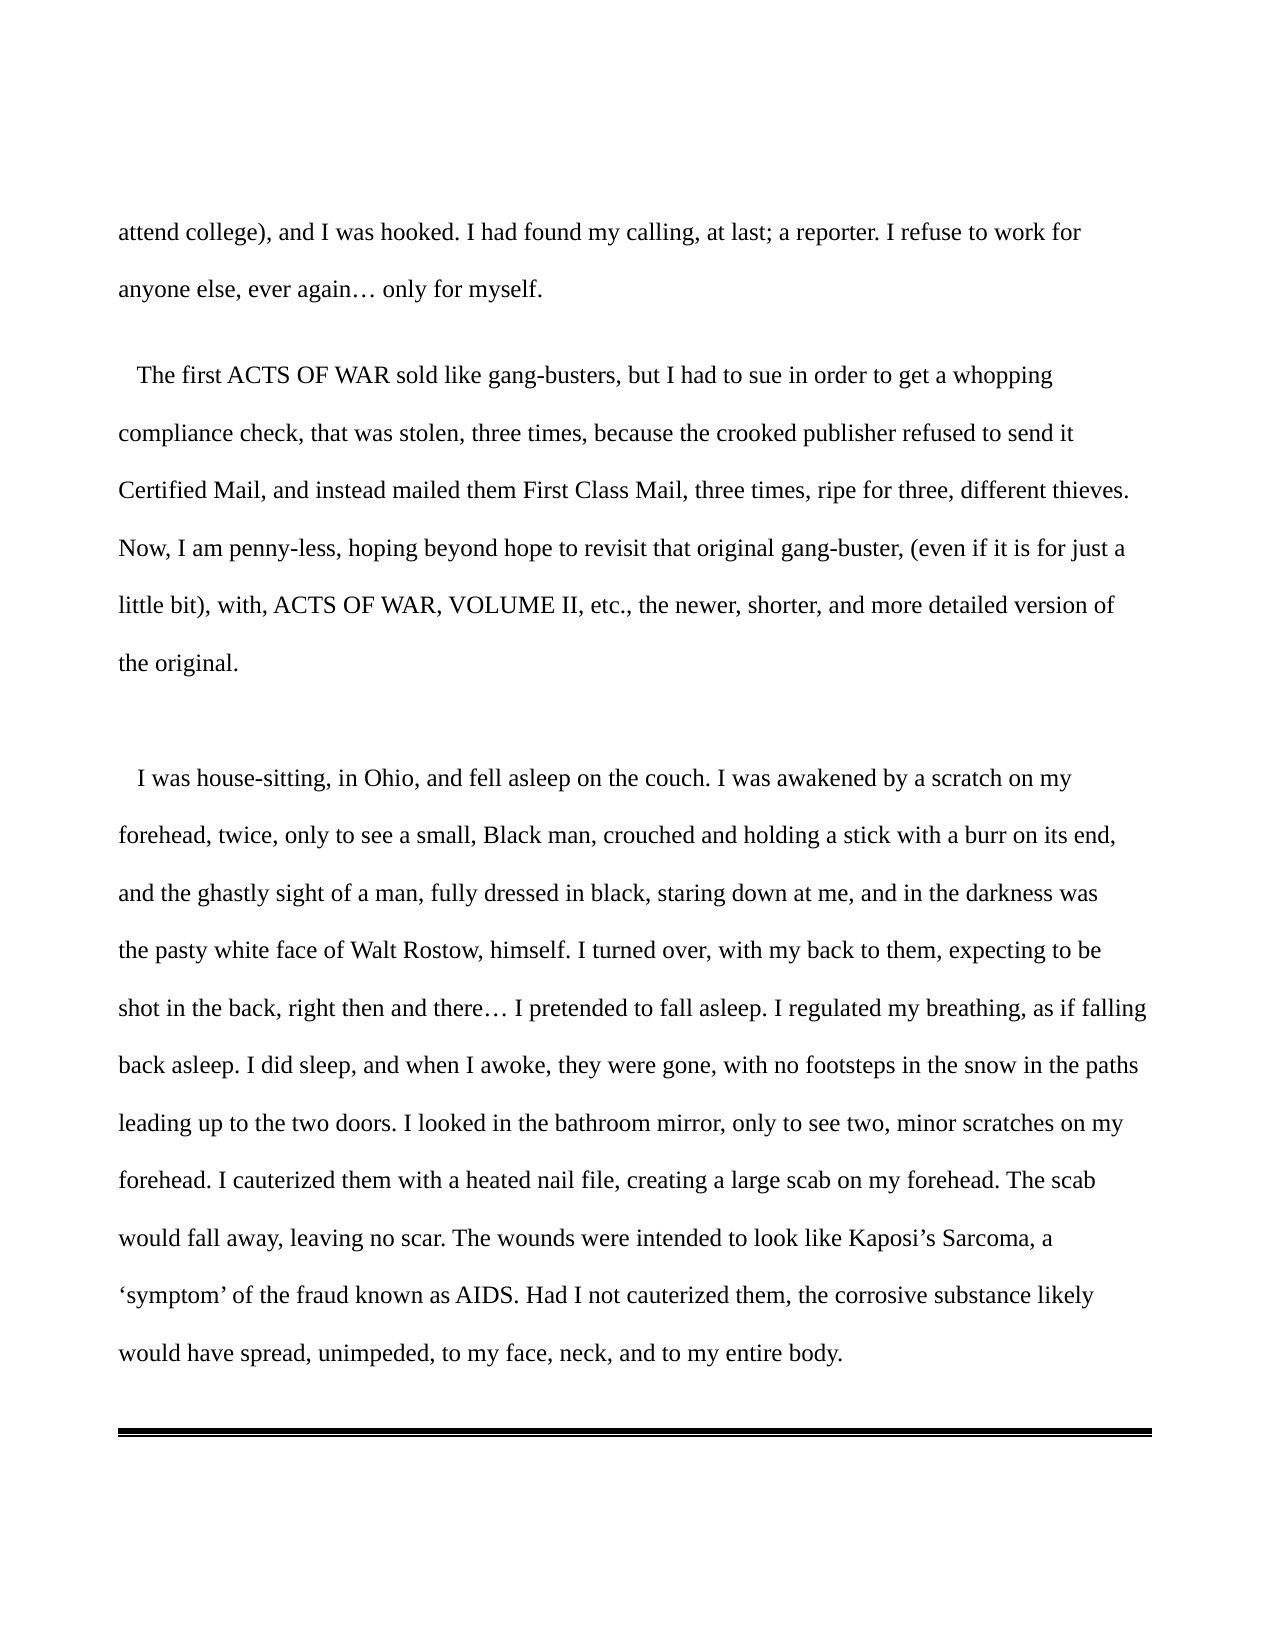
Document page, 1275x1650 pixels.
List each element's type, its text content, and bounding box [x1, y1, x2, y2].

text ‘symptom’ of the fraud known as AIDS. Had I not cauterized them, the corrosive substance likely [118, 1280, 1152, 1309]
text the pasty white face of Walt Rostow, himself. I turned over, with my back to them, expecting to be [118, 935, 1152, 964]
text would fall away, leaving no scar. The wounds were intended to look like Kaposi’s Sarcoma, a [118, 1223, 1152, 1252]
text little bit), with, ACTS OF WAR, VOLUME II, etc., the newer, shorter, and more detailed version of [118, 590, 1152, 619]
text attend college), and I was hooked. I had found my calling, at last; a reporter. I refuse to work for [118, 217, 1152, 245]
text shot in the back, right then and there… I pretended to fall asleep. I regulated my breathing, as if falling [118, 993, 1152, 1022]
text forehead. I cauterized them with a heated nail file, creating a large scab on my forehead. The scab [118, 1165, 1152, 1194]
text compliance check, that was stolen, three times, because the crooked publisher refused to send it [118, 418, 1152, 447]
text would have spread, unimpeded, to my face, neck, and to my entire body. [118, 1338, 1152, 1367]
text I was house-sitting, in Ohio, and fell asleep on the couch. I was awakened by a scratch on my [118, 763, 1152, 792]
text the original. [118, 648, 1152, 677]
text anyone else, ever again… only for myself. [118, 274, 1152, 303]
text Certified Mail, and instead mailed them First Class Mail, three times, ripe for three, different thieves. [118, 475, 1152, 504]
text back asleep. I did sleep, and when I awoke, they were gone, with no footsteps in the snow in the paths [118, 1050, 1152, 1079]
text leading up to the two doors. I looked in the bathroom mirror, only to see two, minor scratches on my [118, 1108, 1152, 1137]
text forehead, twice, only to see a small, Black man, crouched and holding a stick with a burr on its end, [118, 820, 1152, 849]
text and the ghastly sight of a man, fully dressed in black, staring down at me, and in the darkness was [118, 878, 1152, 907]
text Now, I am penny-less, hoping beyond hope to revisit that original gang-buster, (even if it is for just a [118, 533, 1152, 562]
text The first ACTS OF WAR sold like gang-busters, but I had to sue in order to get a whopping [118, 360, 1152, 389]
